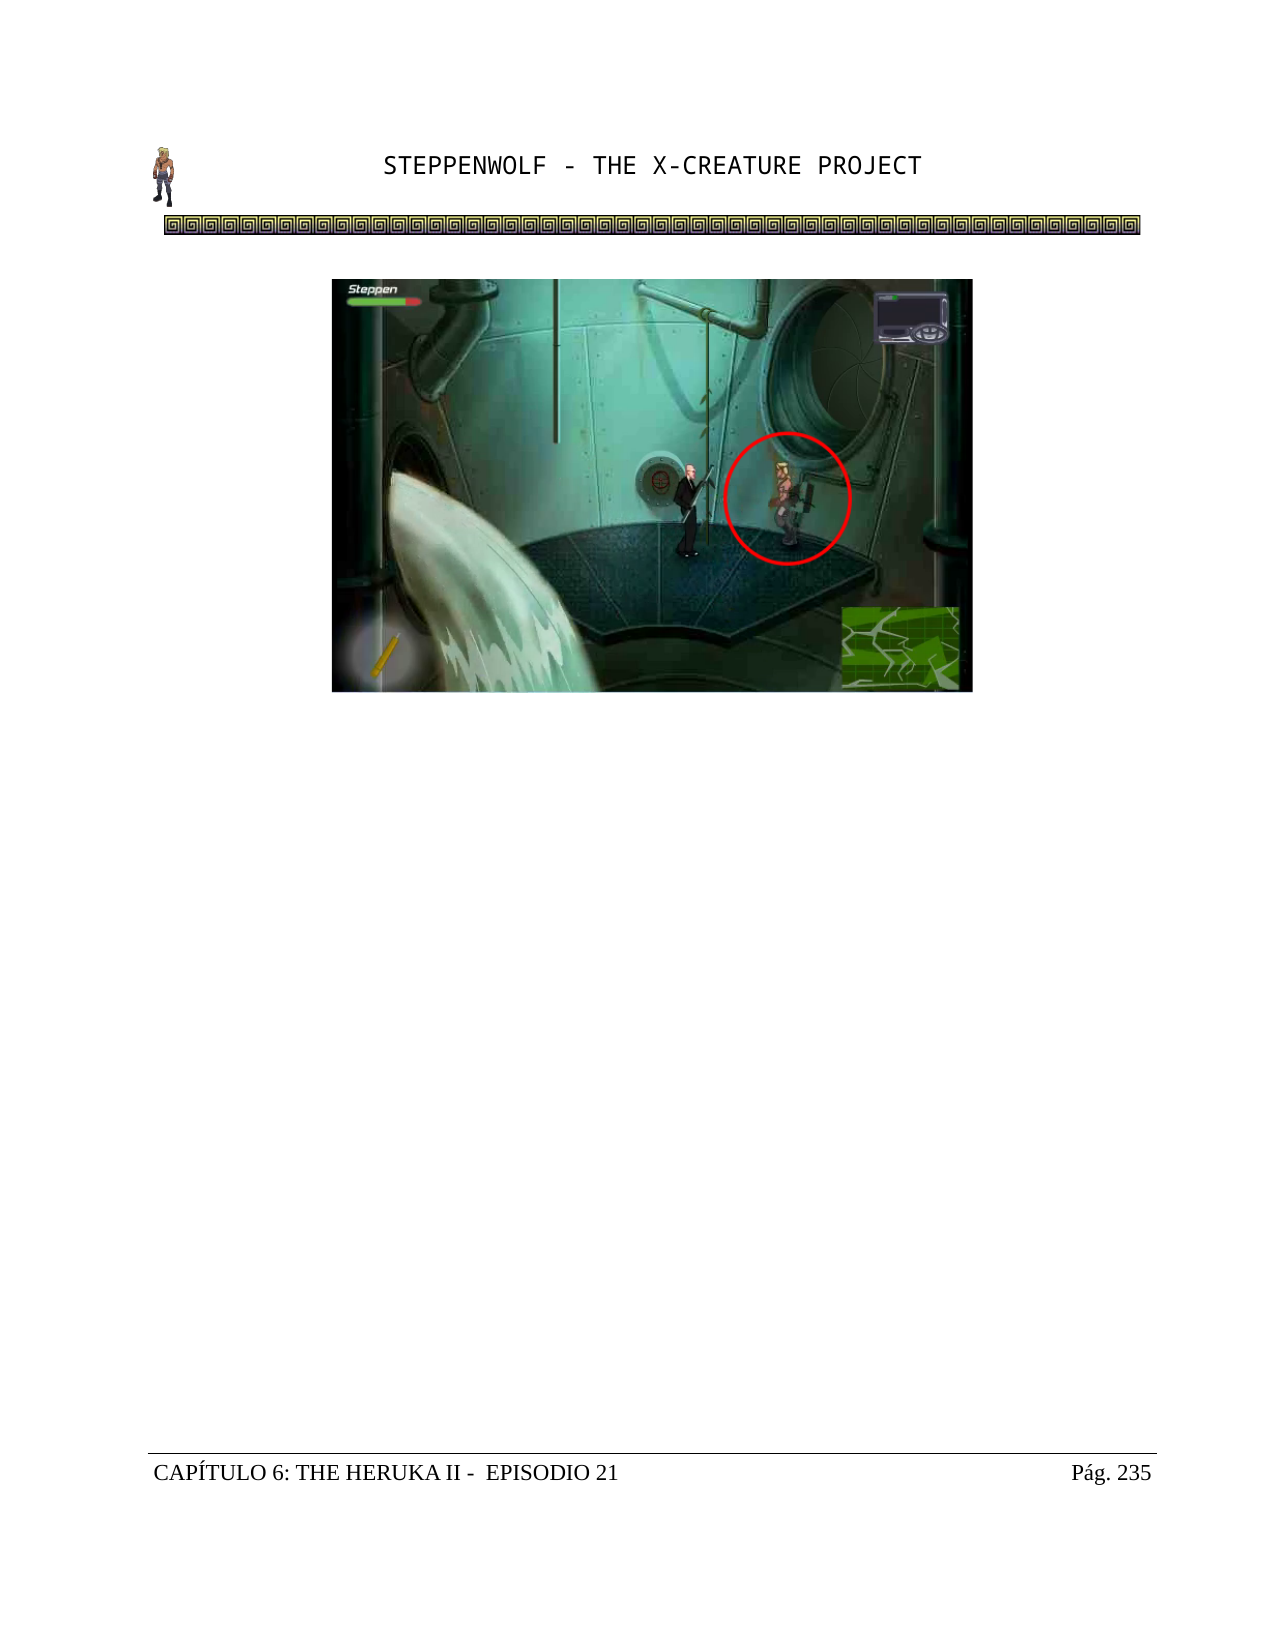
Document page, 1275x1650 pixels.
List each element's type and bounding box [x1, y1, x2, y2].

picture [164, 215, 1141, 235]
picture [331, 279, 973, 693]
picture [147, 147, 181, 207]
